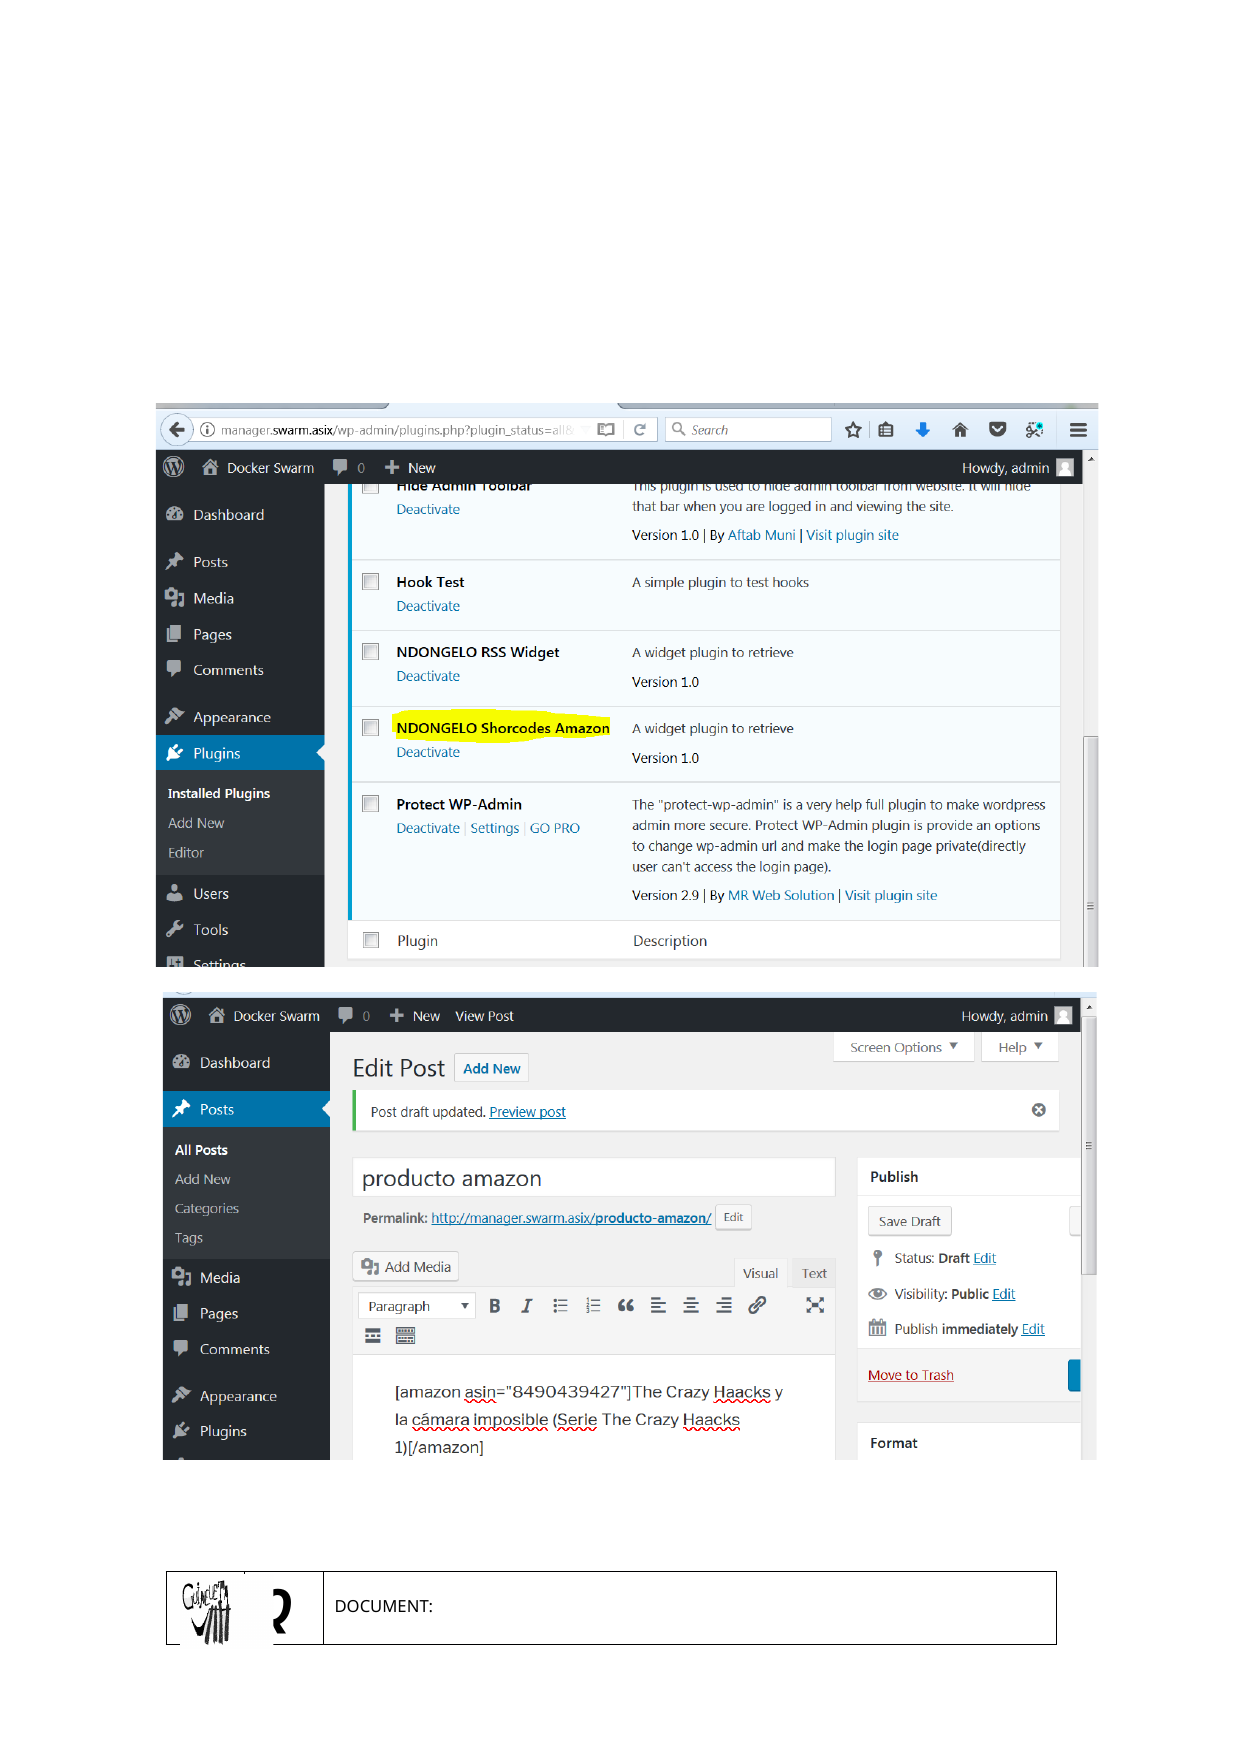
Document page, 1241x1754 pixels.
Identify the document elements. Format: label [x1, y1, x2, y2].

picture [203, 748, 207, 758]
picture [180, 1574, 274, 1649]
picture [174, 1100, 189, 1115]
picture [168, 745, 179, 760]
picture [155, 403, 1099, 967]
picture [162, 992, 1097, 1460]
